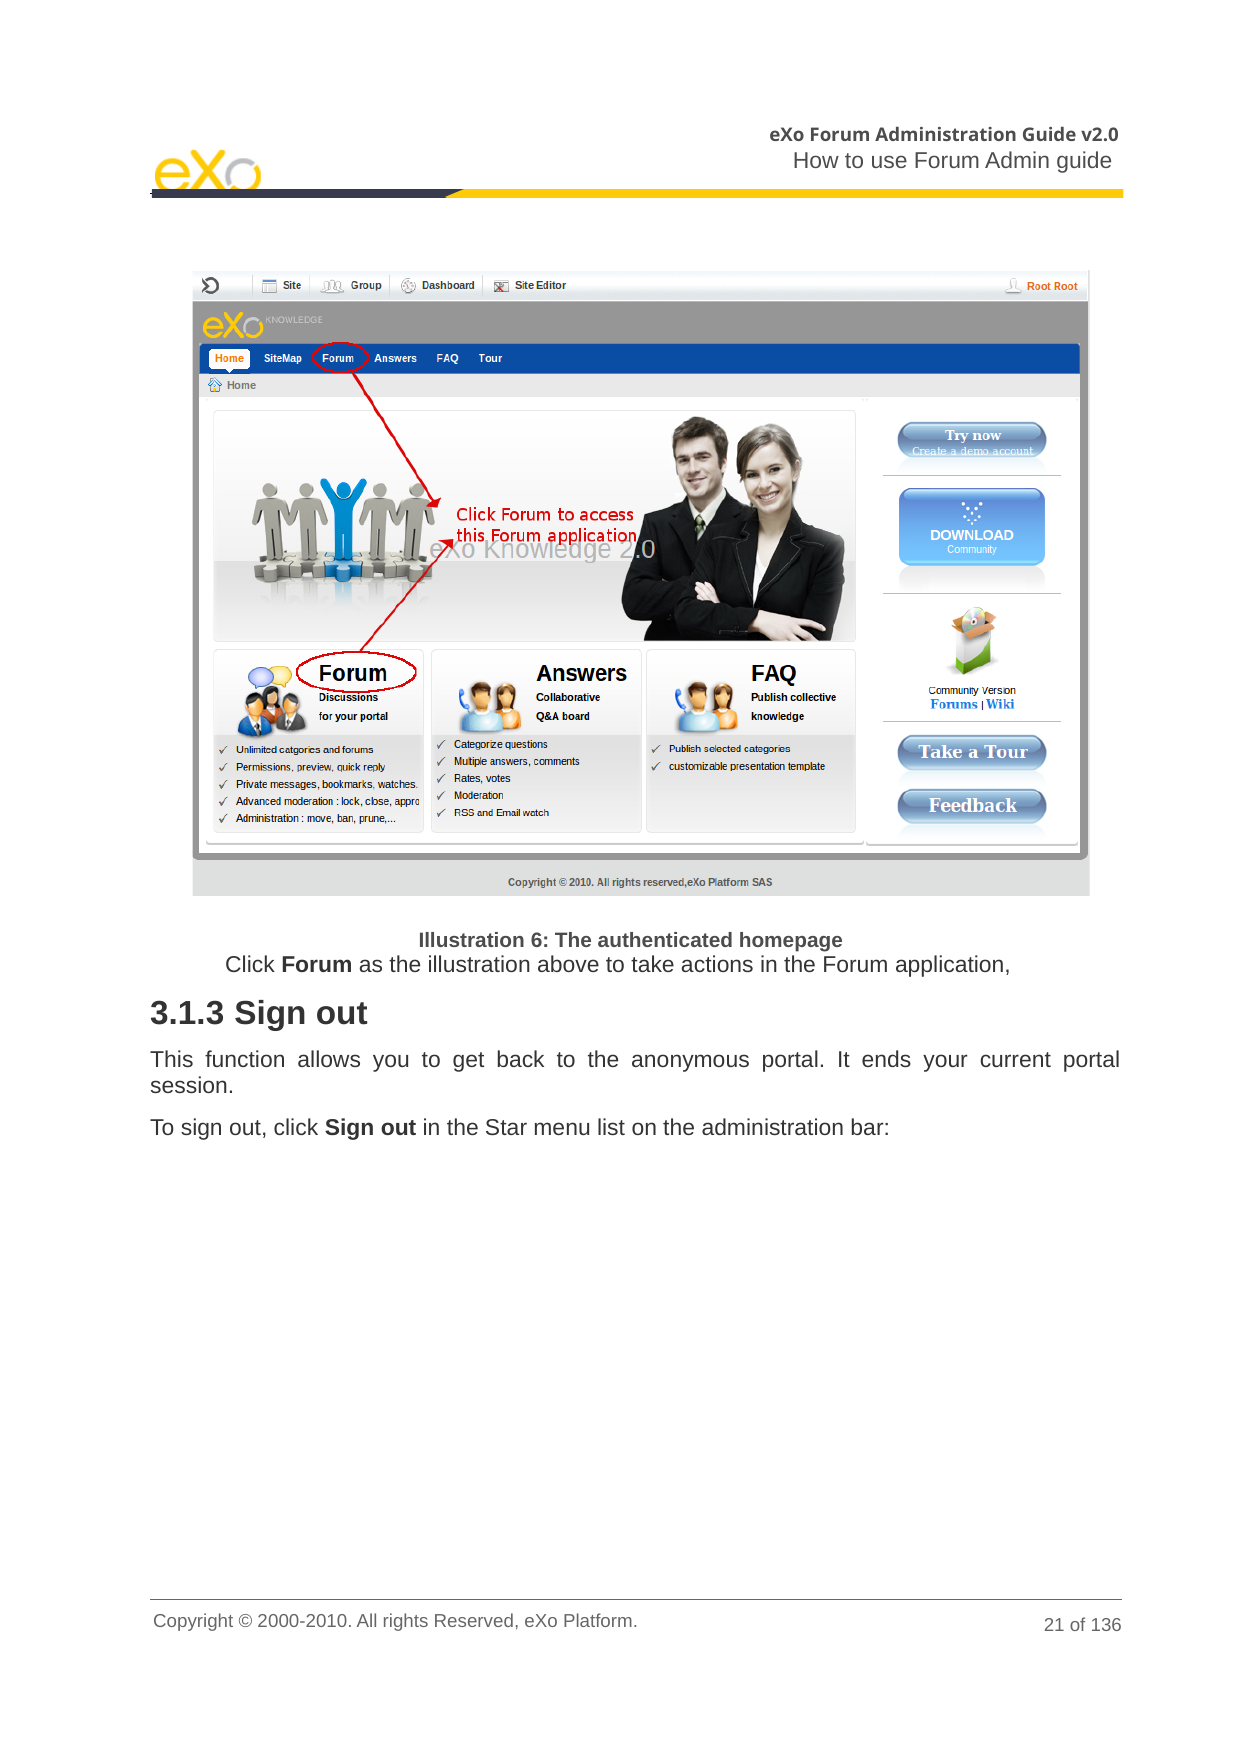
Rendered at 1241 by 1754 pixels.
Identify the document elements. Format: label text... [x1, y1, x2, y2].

picture [151, 149, 1124, 198]
picture [192, 270, 1090, 896]
list Click Forum as the illustration above to take actions in the Forum application, [162, 223, 1122, 978]
list Illustration 6: The authenticated homepage [162, 304, 1099, 951]
subtitle Sign out [150, 993, 1122, 1031]
text This function allows you to get back to the anonymous portal. It ends your current portal session. [150, 1046, 1122, 1099]
text To sign out, click Sign out in the Star menu list on the administration bar: [150, 1114, 1122, 1140]
